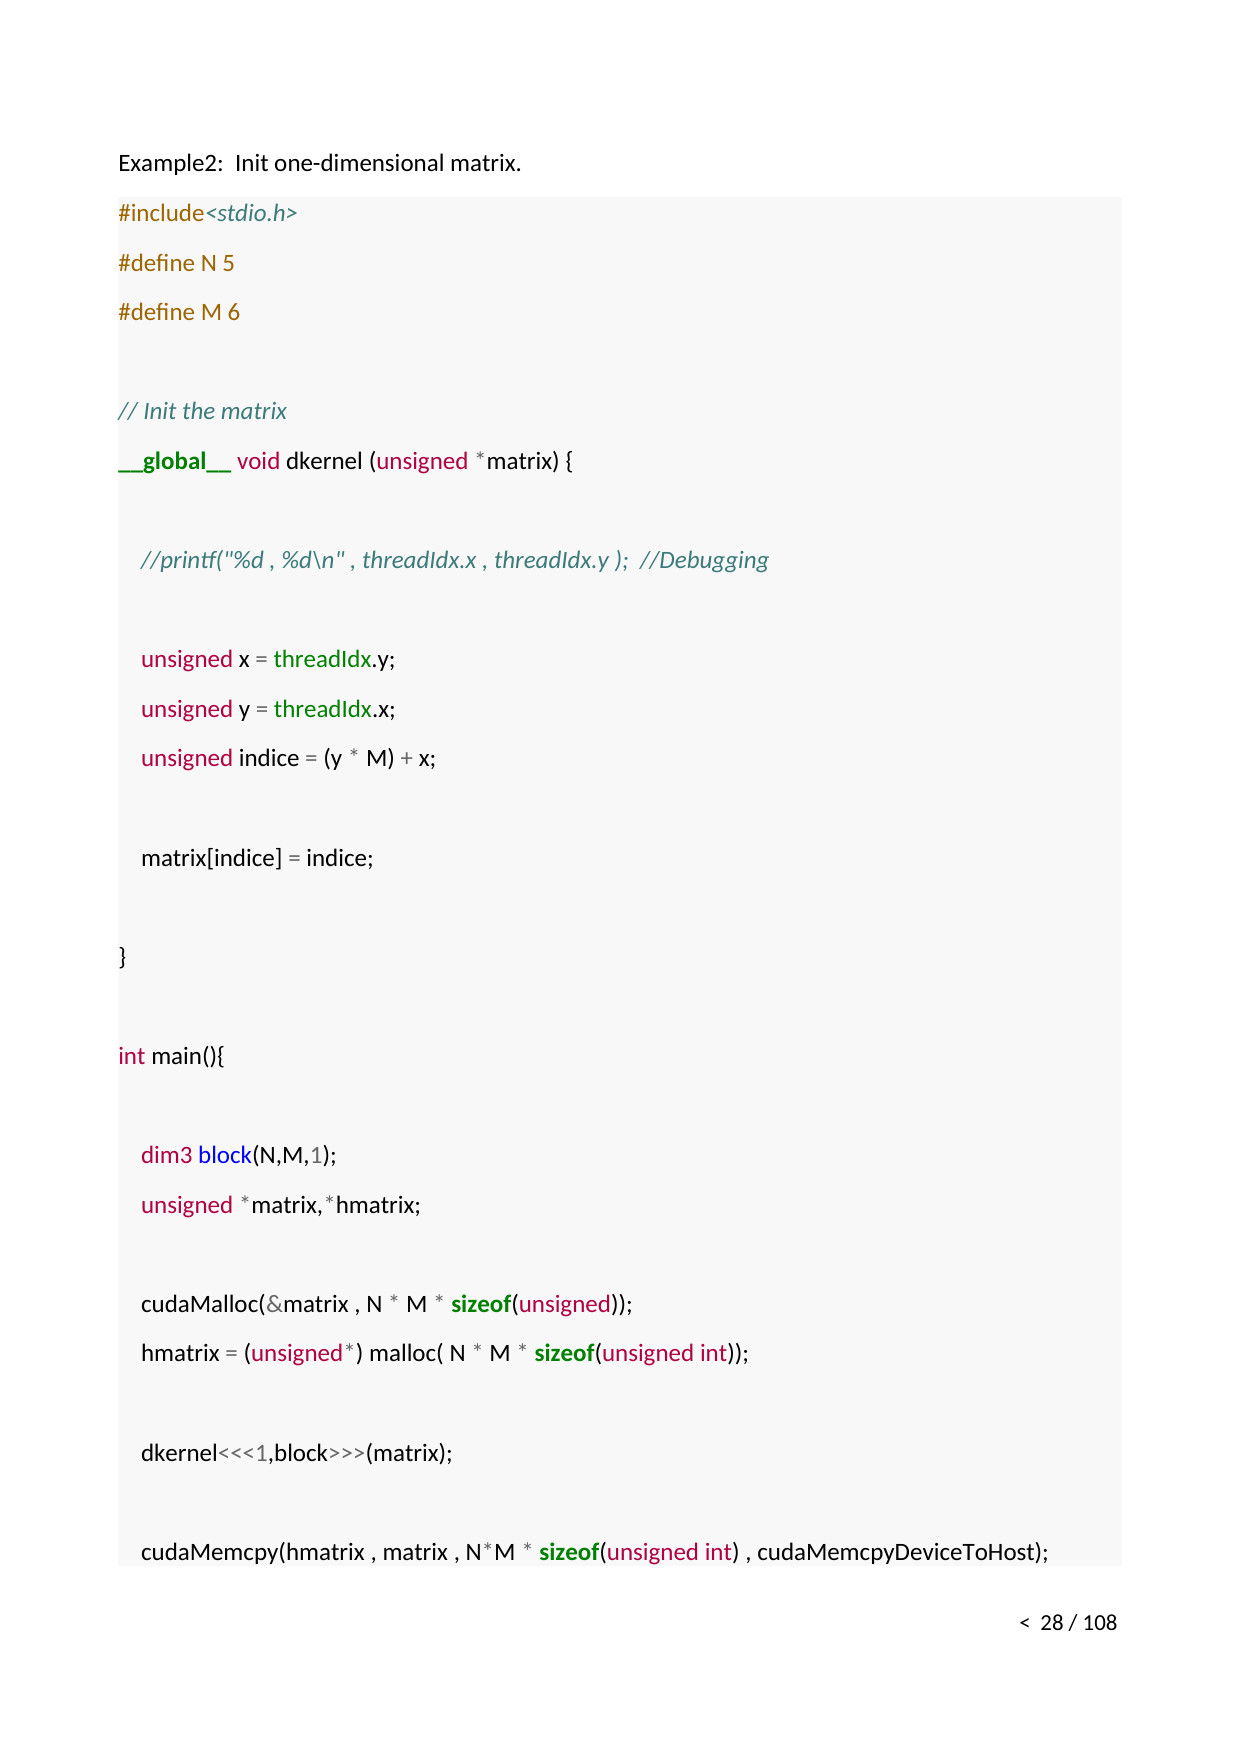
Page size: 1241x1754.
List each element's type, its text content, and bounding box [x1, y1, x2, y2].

text } [118, 941, 1122, 971]
text cudaMalloc(&matrix , N * M * sizeof(unsigned)); [118, 1288, 1122, 1318]
text unsigned *matrix,*hmatrix; [118, 1189, 1122, 1219]
text #define M 6 [118, 296, 1122, 327]
text unsigned x = threadIdx.y; [118, 643, 1122, 674]
text hmatrix = (unsigned*) malloc( N * M * sizeof(unsigned int)); [118, 1338, 1122, 1368]
text Example2: Init one-dimensional matrix. [118, 148, 1122, 178]
text dim3 block(N,M,1); [118, 1139, 1122, 1170]
text unsigned y = threadIdx.x; [118, 693, 1122, 723]
text #define N 5 [118, 247, 1122, 277]
text unsigned indice = (y * M) + x; [118, 743, 1122, 773]
text dkernel<<<1,block>>>(matrix); [118, 1437, 1122, 1467]
text #include<stdio.h> [118, 197, 1122, 228]
text cudaMemcpy(hmatrix , matrix , N*M * sizeof(unsigned int) , cudaMemcpyDeviceToHost); [118, 1536, 1122, 1566]
text // Init the matrix [118, 396, 1122, 426]
text __global__ void dkernel (unsigned *matrix) { [118, 445, 1122, 476]
text //printf("%d , %d\n" , threadIdx.x , threadIdx.y ); //Debugging [118, 544, 1122, 575]
text int main(){ [118, 1040, 1122, 1071]
text matrix[indice] = indice; [118, 842, 1122, 872]
